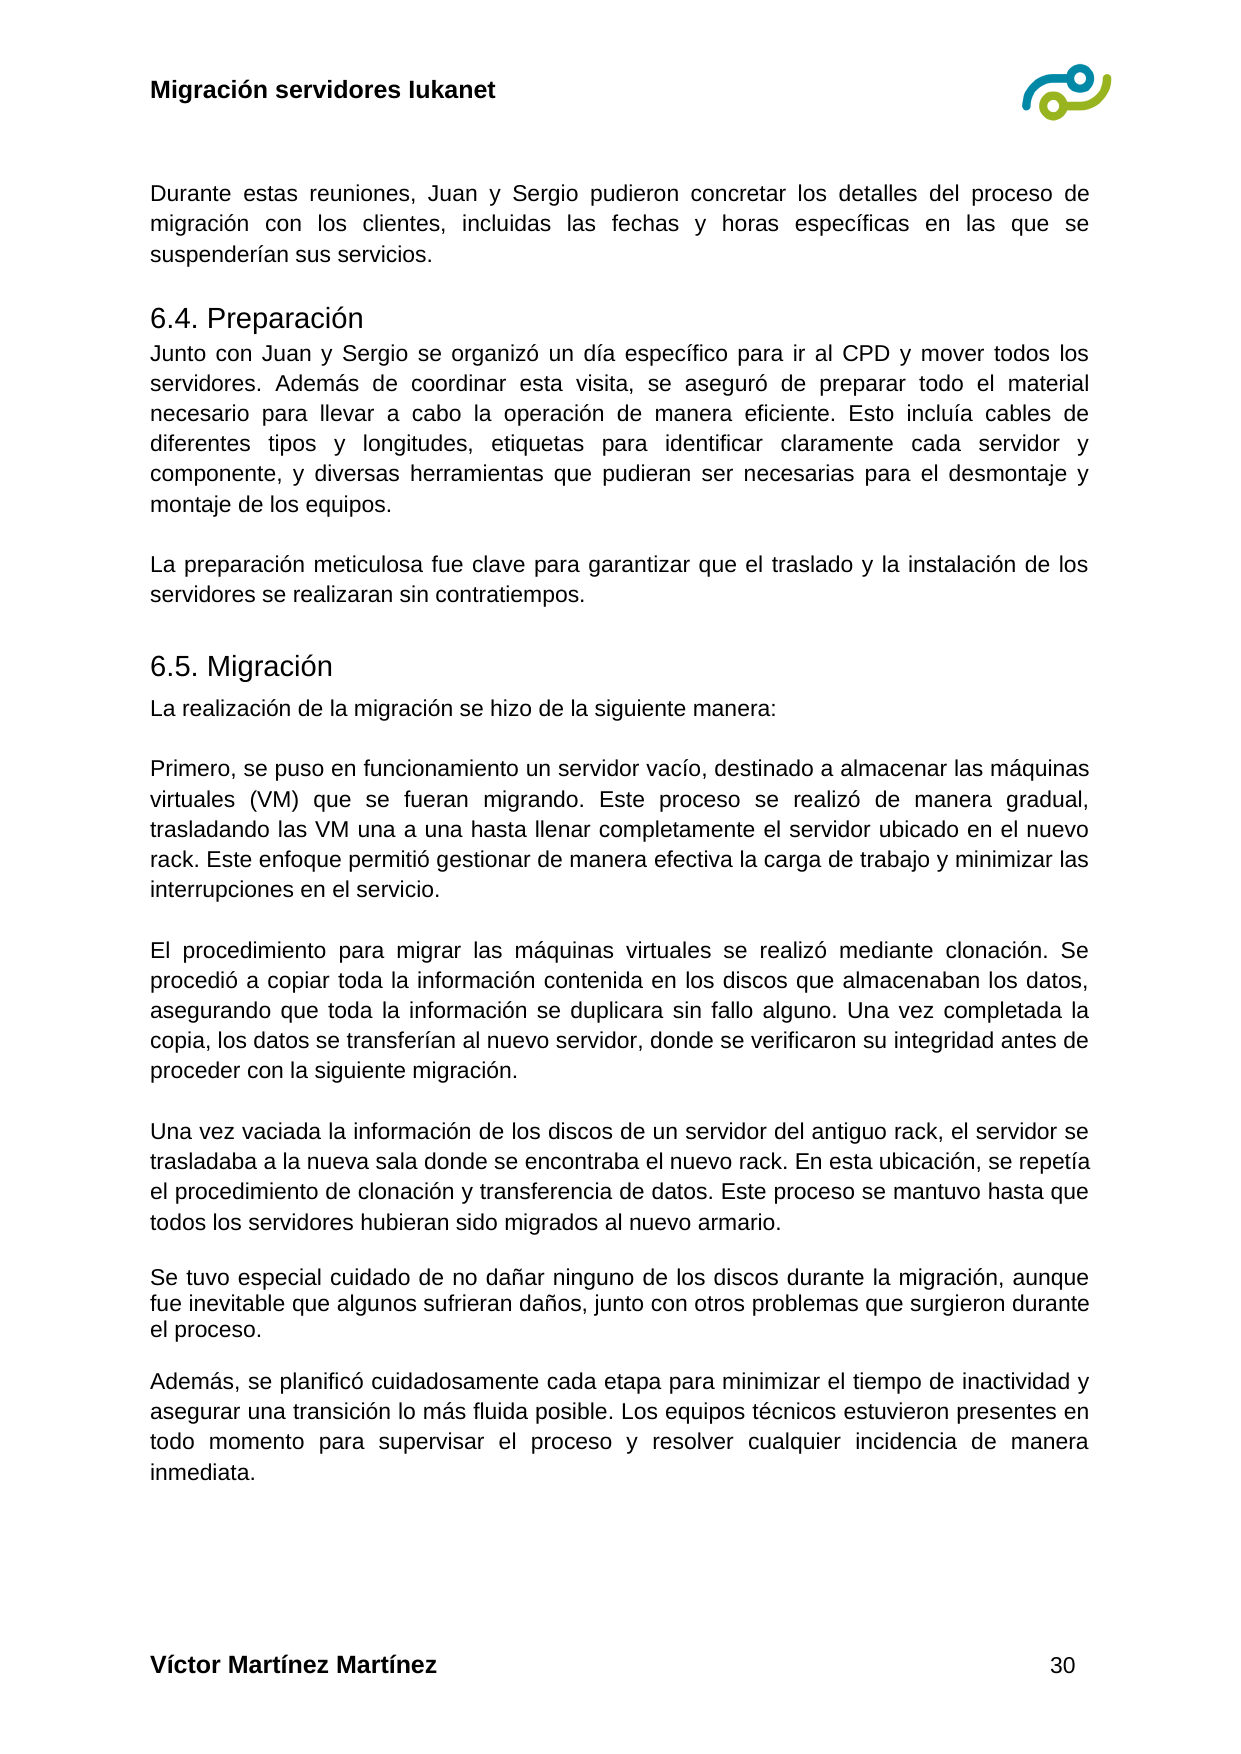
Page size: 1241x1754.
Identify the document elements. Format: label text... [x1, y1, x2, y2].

text Se tuvo especial cuidado de no dañar ninguno de los discos durante la migración, aunque fue inevitable que algunos sufrieran daños, junto con otros problemas que surgieron durante el proceso. [150, 1264, 1090, 1343]
picture [1018, 59, 1034, 122]
text La preparación meticulosa fue clave para garantizar que el traslado y la instalación de los servidores se realizaran sin contratiempos. [150, 551, 1090, 608]
text Durante estas reuniones, Juan y Sergio pudieron concretar los detalles del proceso de migración con los clientes, incluidas las fechas y horas específicas en las que se suspenderían sus servicios. [150, 180, 1090, 267]
subtitle 6.5. Migración [150, 649, 1090, 682]
text La realización de la migración se hizo de la siguiente manera: [150, 695, 1090, 721]
text Además, se planificó cuidadosamente cada etapa para minimizar el tiempo de inactividad y asegurar una transición lo más fluida posible. Los equipos técnicos estuvieron presentes en todo momento para supervisar el proceso y resolver cualquier incidencia de manera inmediata. [150, 1368, 1090, 1485]
text Primero, se puso en funcionamiento un servidor vacío, destinado a almacenar las máquinas virtuales (VM) que se fueran migrando. Este proceso se realizó de manera gradual, trasladando las VM una a una hasta llenar completamente el servidor ubicado en el nuevo rack. Este enfoque permitió gestionar de manera efectiva la carga de trabajo y minimizar las interrupciones en el servicio. [150, 755, 1090, 903]
text Junto con Juan y Sergio se organizó un día específico para ir al CPD y mover todos los servidores. Además de coordinar esta visita, se aseguró de preparar todo el material necesario para llevar a cabo la operación de manera eficiente. Esto incluía cables de diferentes tipos y longitudes, etiquetas para identificar claramente cada servidor y componente, y diversas herramientas que pudieran ser necesarias para el desmontaje y montaje de los equipos. [150, 339, 1090, 517]
text Una vez vaciada la información de los discos de un servidor del antiguo rack, el servidor se trasladaba a la nueva sala donde se encontraba el nuevo rack. En esta ubicación, se repetía el procedimiento de clonación y transferencia de datos. Este proceso se mantuvo hasta que todos los servidores hubieran sido migrados al nuevo armario. [150, 1118, 1090, 1235]
text El procedimiento para migrar las máquinas virtuales se realizó mediante clonación. Se procedió a copiar toda la información contenida en los discos que almacenaban los datos, asegurando que toda la información se duplicara sin fallo alguno. Una vez completada la copia, los datos se transferían al nuevo servidor, donde se verificaron su integridad antes de proceder con la siguiente migración. [150, 937, 1090, 1084]
text 6.4. Preparación [150, 301, 1090, 334]
